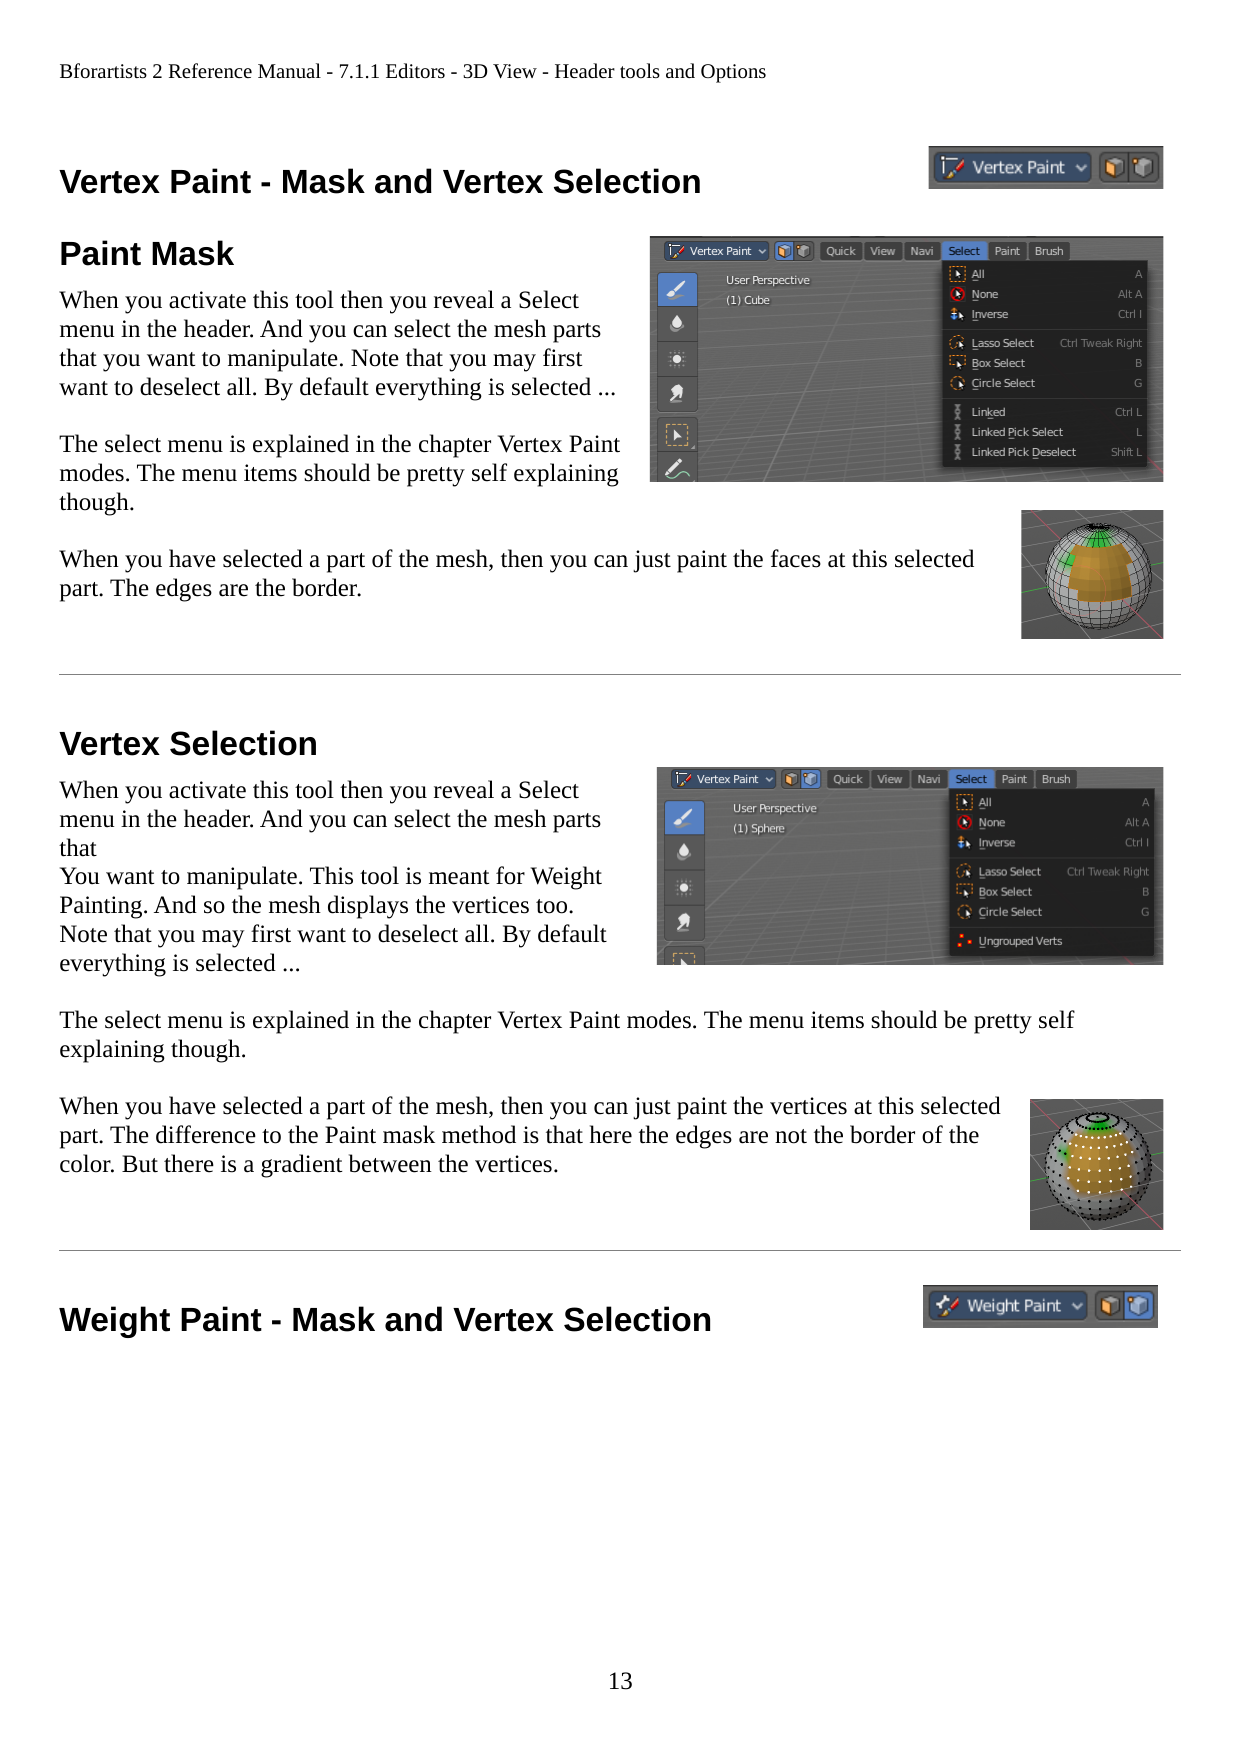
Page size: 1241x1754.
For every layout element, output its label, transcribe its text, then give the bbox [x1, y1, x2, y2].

subtitle Vertex Selection [59, 724, 1181, 763]
subtitle Weight Paint - Mask and Vertex Selection [59, 1300, 1181, 1339]
text Note that you may first want to deselect all. By default everything is selected ... [59, 919, 1181, 976]
picture [923, 1285, 1158, 1328]
text When you activate this tool then you reveal a Select menu in the header. And you can select the mesh parts that [59, 775, 656, 861]
picture [656, 767, 1164, 965]
text When you have selected a part of the mesh, then you can just paint the faces at this selected part. The edges are the border. [59, 544, 1021, 602]
text You want to manipulate. This tool is meant for Weight Painting. And so the mesh displays the vertices too. [59, 861, 656, 919]
picture [1021, 510, 1164, 639]
text When you have selected a part of the mesh, then you can just paint the vertices at this selected part. The difference to the Paint mask method is that here the edges are not the border of the color. But there is a gradient between the vertices. [59, 1091, 1181, 1178]
subtitle Paint Mask [59, 234, 1181, 273]
text The select menu is explained in the chapter Vertex Paint modes. The menu items should be pretty self explaining though. [59, 429, 1181, 515]
subtitle Vertex Paint - Mask and Vertex Selection [59, 162, 1181, 201]
picture [649, 236, 1164, 482]
text When you activate this tool then you reveal a Select menu in the header. And you can select the mesh parts that you want to manipulate. Note that you may first want to deselect all. By default everything is selected ... [59, 285, 649, 400]
picture [1030, 1099, 1164, 1230]
picture [928, 146, 1164, 189]
text The select menu is explained in the chapter Vertex Paint modes. The menu items should be pretty self explaining though. [59, 1005, 1181, 1063]
